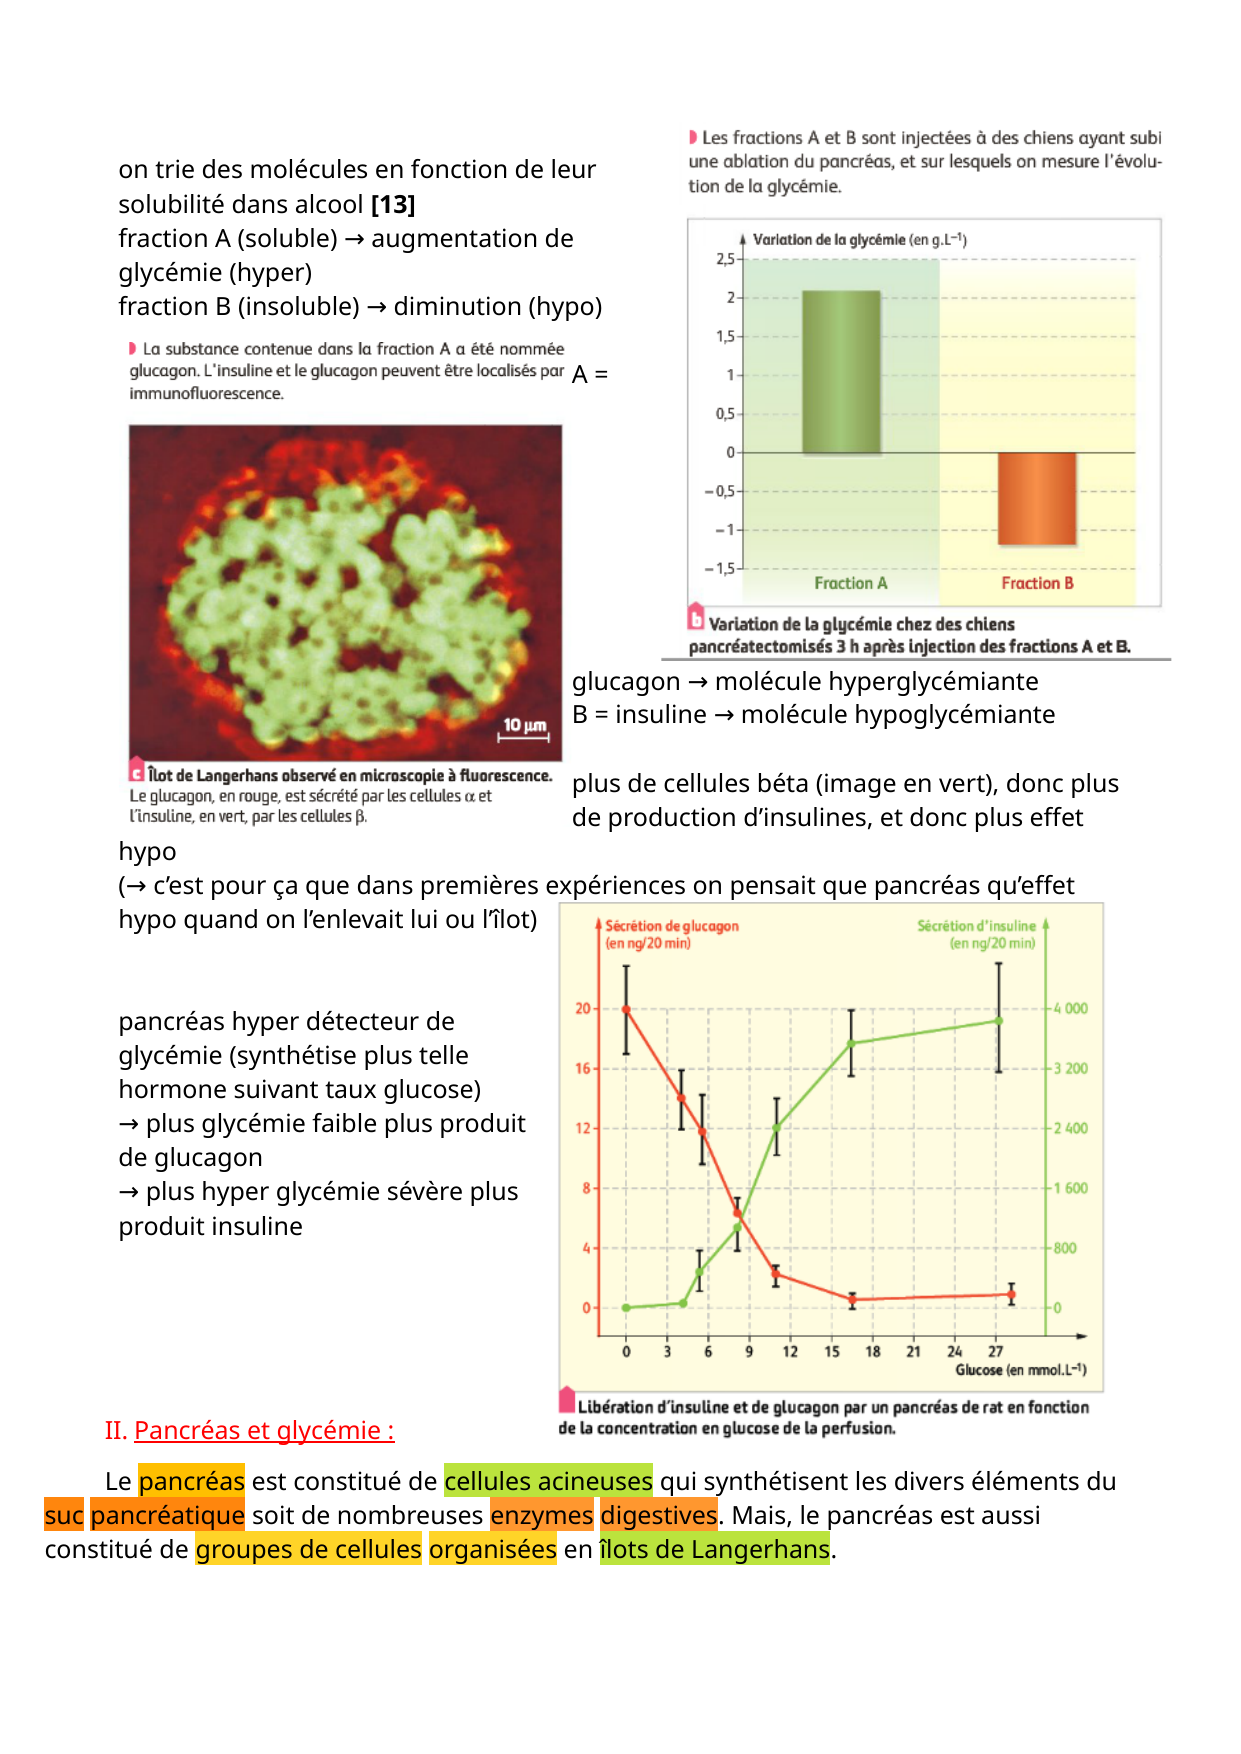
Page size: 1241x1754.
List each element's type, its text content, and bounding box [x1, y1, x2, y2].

text → plus hyper glycémie sévère plus produit insuline [118, 1174, 557, 1242]
text fraction B (insoluble) → diminution (hypo) [118, 288, 661, 322]
text (→ c’est pour ça que dans premières expériences on pensait que pancréas qu’effet hypo quand on l’enlevait lui ou l’îlot) [118, 867, 1122, 936]
text Le pancréas est constitué de cellules acineuses qui synthétisent les divers éléments du suc pancréatique soit de nombreuses enzymes digestives. Mais, le pancréas est aussi constitué de groupes de cellules organisées en îlots de Langerhans. [44, 1463, 1122, 1565]
text plus de cellules béta (image en vert), donc plus de production d’insulines, et donc plus effet hypo [118, 765, 1122, 867]
picture [557, 902, 1107, 1442]
text [1107, 1106, 1122, 1174]
text B = insuline → molécule hypoglycémiante [572, 697, 1122, 731]
text A = glucagon → molécule hyperglycémiante [572, 357, 1122, 697]
text [1107, 1174, 1122, 1242]
text on trie des molécules en fonction de leur solubilité dans alcool [13] [118, 152, 661, 220]
picture [118, 342, 572, 827]
picture [661, 122, 1172, 661]
list II. Pancréas et glycémie : [104, 1412, 1122, 1447]
text pancréas hyper détecteur de glycémie (synthétise plus telle hormone suivant taux glucose) [118, 1004, 557, 1106]
text → plus glycémie faible plus produit de glucagon [118, 1106, 557, 1174]
text fraction A (soluble) → augmentation de glycémie (hyper) [118, 220, 661, 288]
